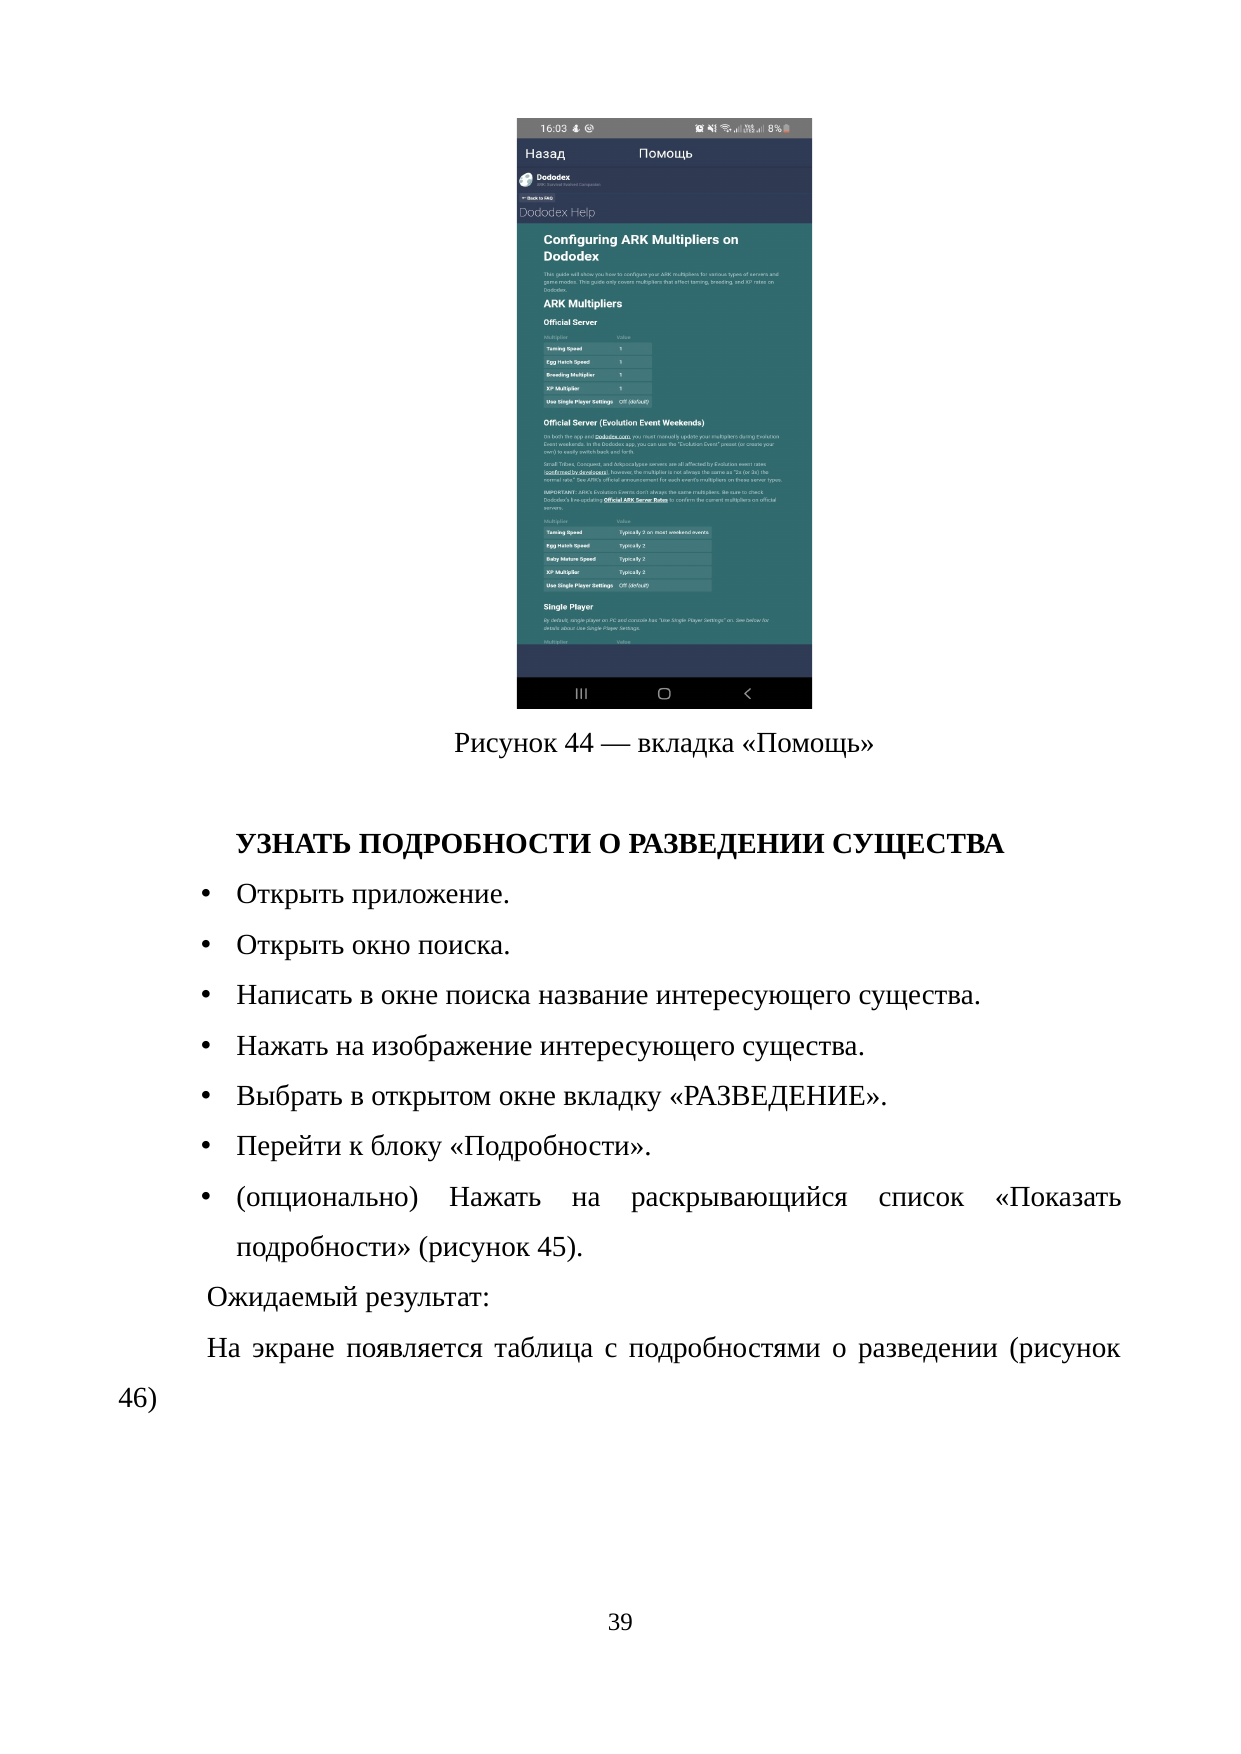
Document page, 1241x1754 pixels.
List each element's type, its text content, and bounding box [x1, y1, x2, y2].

list Рисунок 44 — вкладка «Помощь» [118, 725, 1122, 759]
list Выбрать в открытом окне вкладку «РАЗВЕДЕНИЕ». [201, 1078, 1122, 1112]
list Ожидаемый результат: [118, 1279, 1122, 1313]
list (опционально) Нажать на раскрывающийся список «Показать подробности» (рисунок 45). [201, 1179, 1122, 1263]
list УЗНАТЬ ПОДРОБНОСТИ О РАЗВЕДЕНИИ СУЩЕСТВА [118, 826, 1122, 859]
list Нажать на изображение интересующего существа. [201, 1028, 1122, 1061]
list Написать в окне поиска название интересующего существа. [201, 977, 1122, 1011]
picture [516, 118, 813, 709]
list Перейти к блоку «Подробности». [201, 1128, 1122, 1162]
list Открыть окно поиска. [201, 927, 1122, 960]
list На экране появляется таблица с подробностями о разведении (рисунок 46) [118, 1330, 1122, 1414]
list Открыть приложение. [201, 876, 1122, 910]
